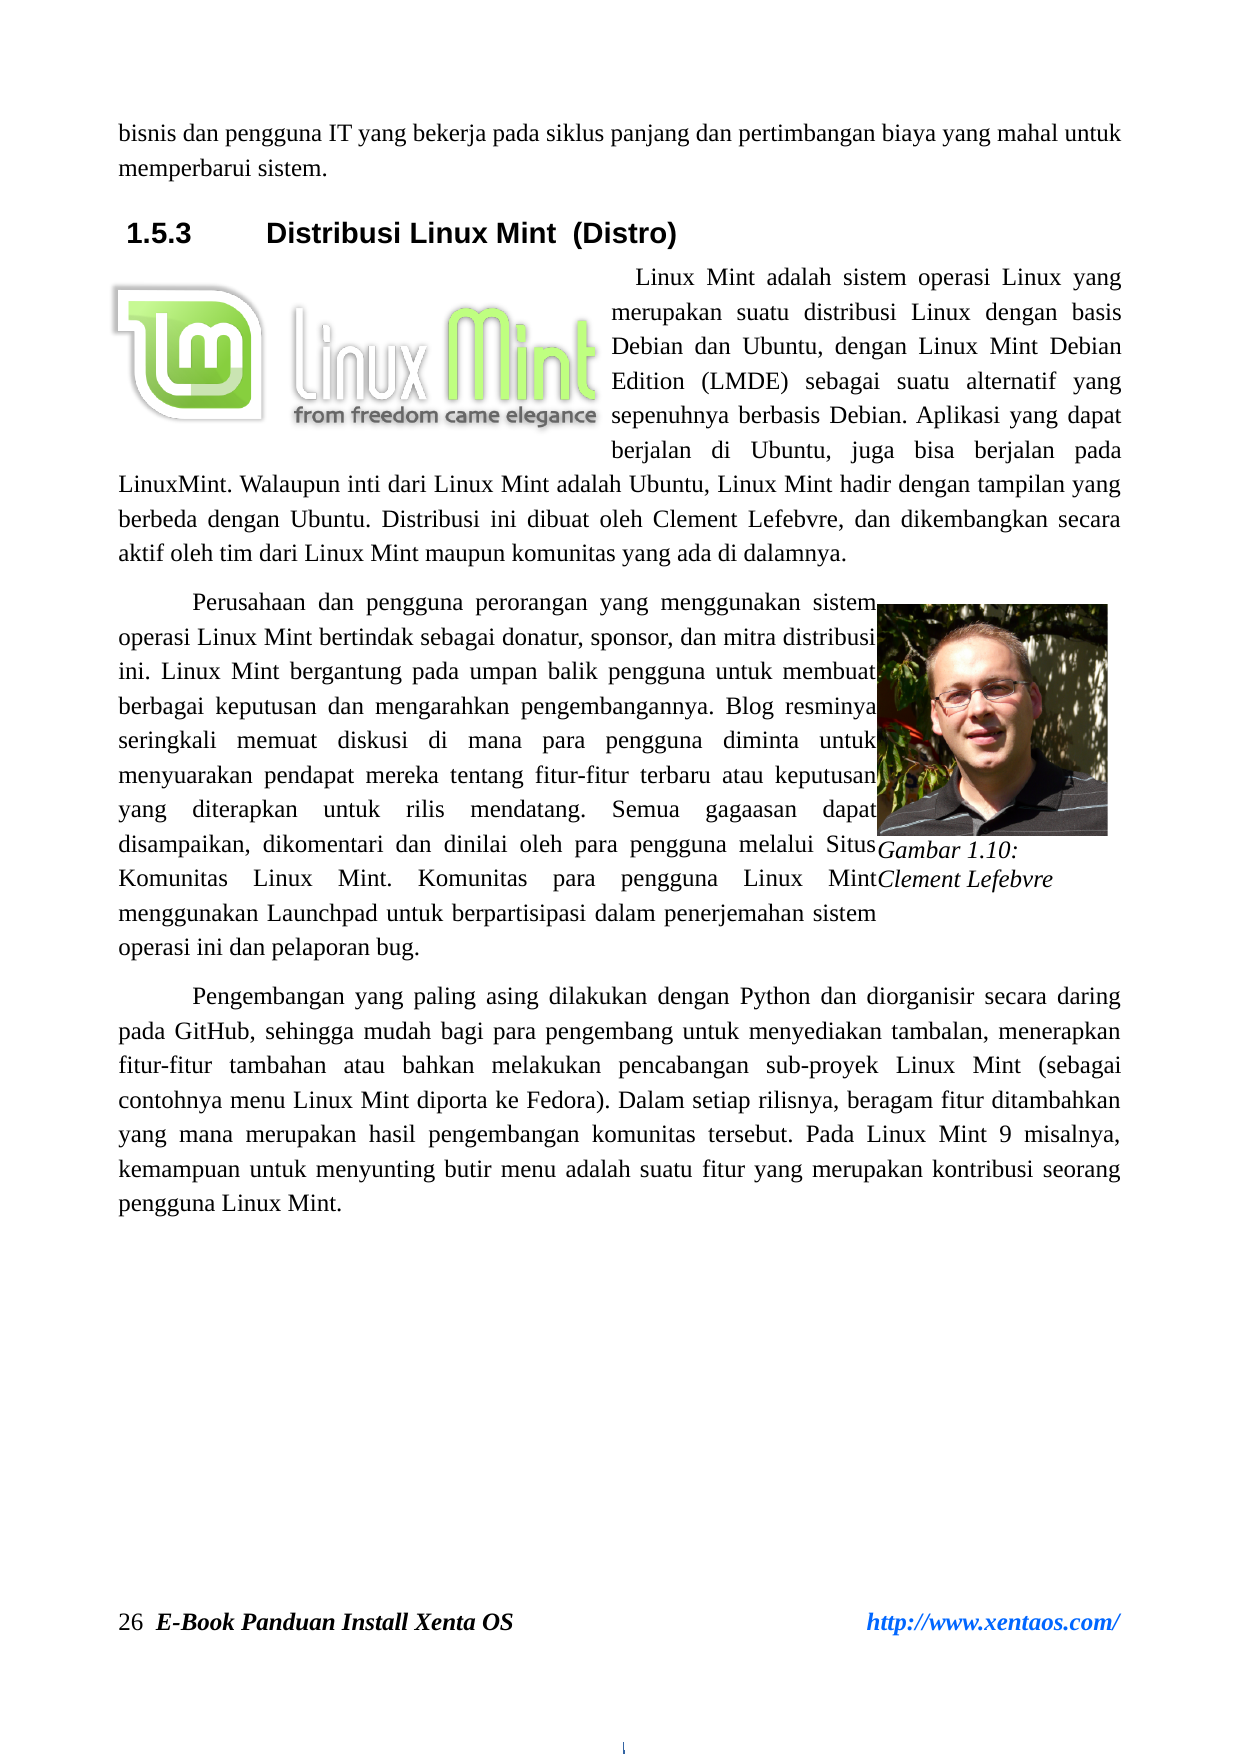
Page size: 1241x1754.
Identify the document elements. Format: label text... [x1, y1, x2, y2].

text Pengembangan yang paling asing dilakukan dengan Python dan diorganisir secara daring pada GitHub, sehingga mudah bagi para pengembang untuk menyediakan tambalan, menerapkan fitur-fitur tambahan atau bahkan melakukan pencabangan sub-proyek Linux Mint (sebagai contohnya menu Linux Mint diporta ke Fedora). Dalam setiap rilisnya, beragam fitur ditambahkan yang mana merupakan hasil pengembangan komunitas tersebut. Pada Linux Mint 9 misalnya, kemampuan untuk menyunting butir menu adalah suatu fitur yang merupakan kontribusi seorang pengguna Linux Mint. [118, 981, 1122, 1217]
text Linux Mint adalah sistem operasi Linux yang merupakan suatu distribusi Linux dengan basis Debian dan Ubuntu, dengan Linux Mint Debian Edition (LMDE) sebagai suatu alternatif yang sepenuhnya berbasis Debian. Aplikasi yang dapat berjalan di Ubuntu, juga bisa berjalan pada LinuxMint. Walaupun inti dari Linux Mint adalah Ubuntu, Linux Mint hadir dengan tampilan yang berbeda dengan Ubuntu. Distribusi ini dibuat oleh Clement Lefebvre, dan dikembangkan secara aktif oleh tim dari Linux Mint maupun komunitas yang ada di dalamnya. [118, 262, 1122, 567]
subtitle Distribusi Linux Mint (Distro) [118, 216, 1122, 250]
text Gambar 1.10: Clement Lefebvre [877, 836, 1108, 893]
text bisnis dan pengguna IT yang bekerja pada siklus panjang dan pertimbangan biaya yang mahal untuk memperbarui sistem. [118, 118, 1122, 181]
picture [877, 604, 1108, 836]
text Perusahaan dan pengguna perorangan yang menggunakan sistem operasi Linux Mint bertindak sebagai donatur, sponsor, dan mitra distribusi ini. Linux Mint bergantung pada umpan balik pengguna untuk membuat berbagai keputusan dan mengarahkan pengembangannya. Blog resminya seringkali memuat diskusi di mana para pengguna diminta untuk menyuarakan pendapat mereka tentang fitur-fitur terbaru atau keputusan yang diterapkan untuk rilis mendatang. Semua gagaasan dapat disampaikan, dikomentari dan dinilai oleh para pengguna melalui Situs Komunitas Linux Mint. Komunitas para pengguna Linux Mint menggunakan Launchpad untuk berpartisipasi dalam penerjemahan sistem operasi ini dan pelaporan bug. [118, 587, 1122, 961]
picture [100, 278, 612, 442]
